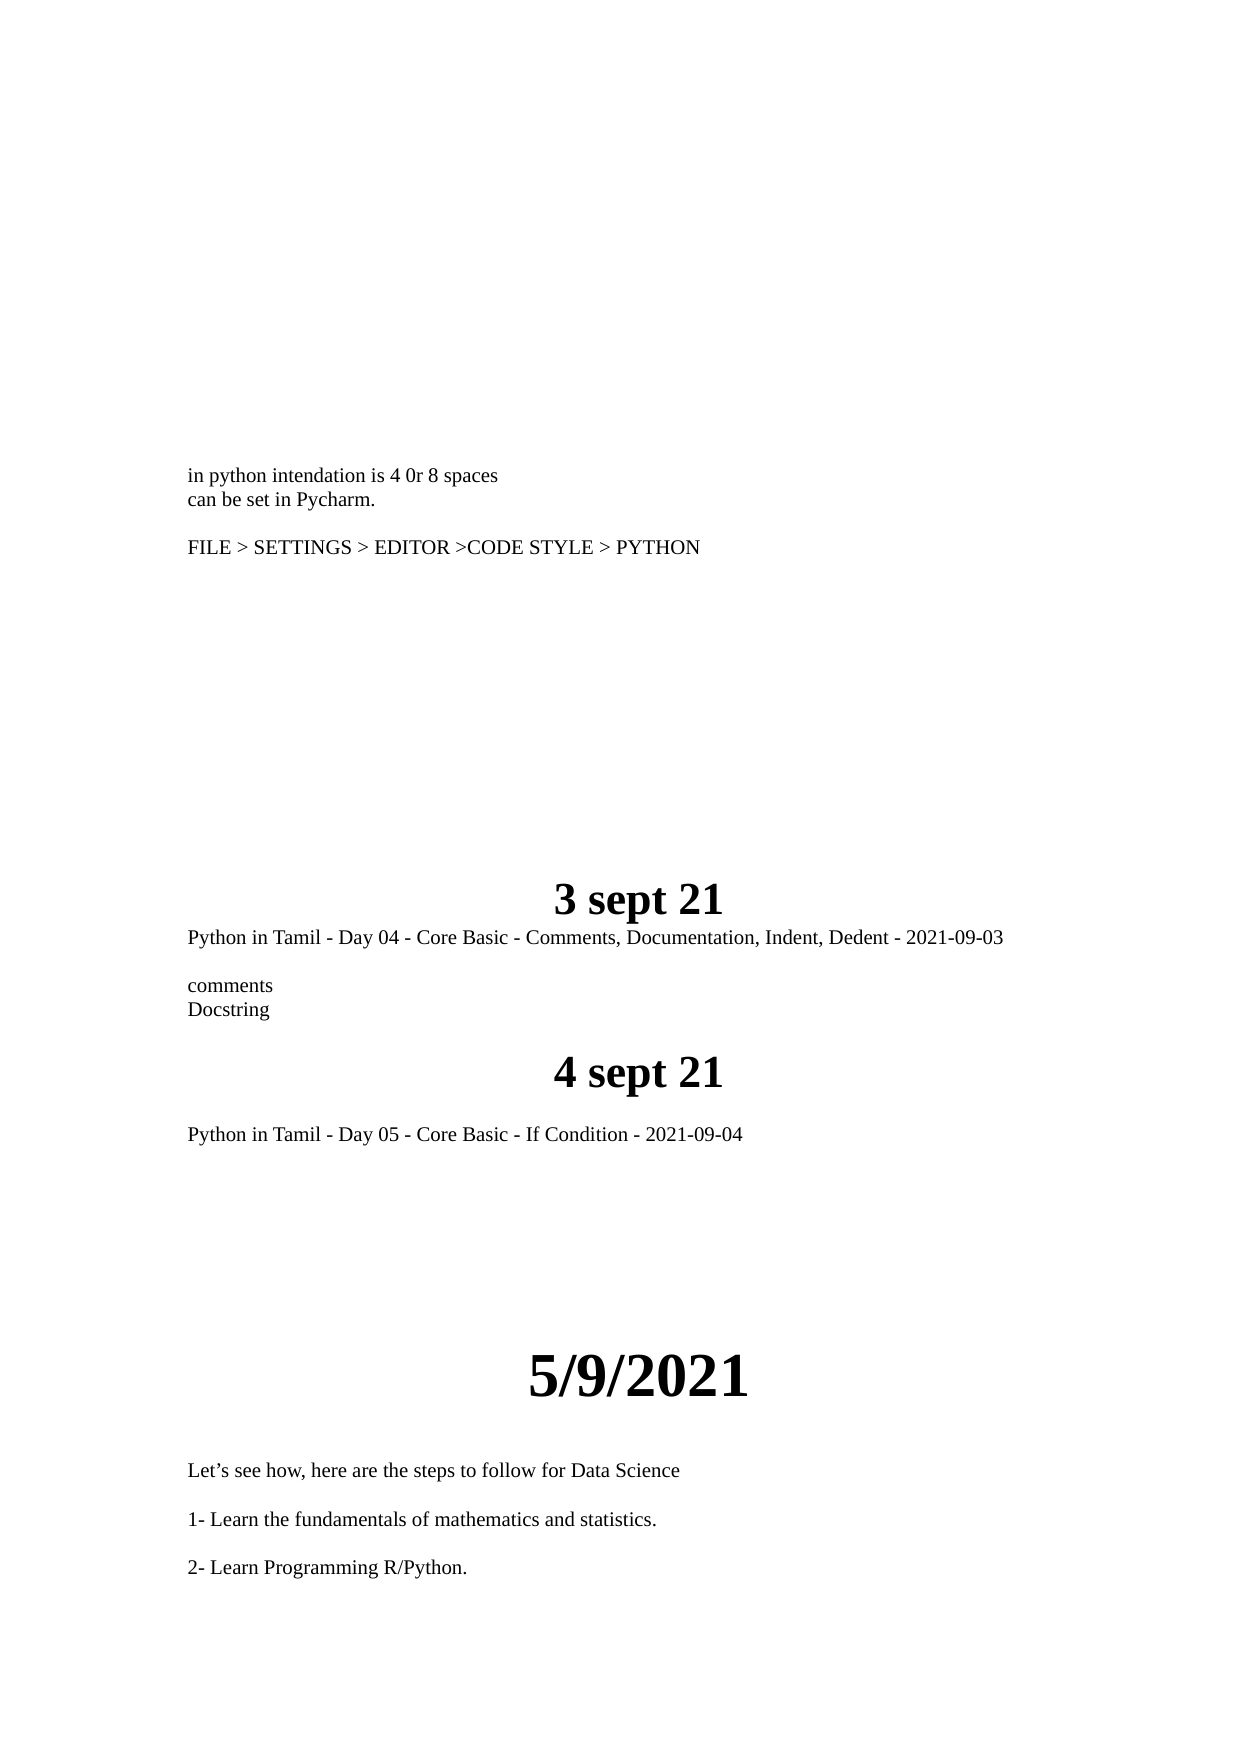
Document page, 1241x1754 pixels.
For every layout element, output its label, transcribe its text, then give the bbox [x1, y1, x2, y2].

text in python intendation is 4 0r 8 spaces [187, 463, 1090, 487]
text can be set in Pycharm. [187, 487, 1090, 511]
text 4 sept 21 [187, 1045, 1090, 1098]
text 3 sept 21 [187, 872, 1090, 924]
text Python in Tamil - Day 05 - Core Basic - If Condition - 2021-09-04 [187, 1122, 1090, 1146]
text Docstring [187, 997, 1090, 1021]
text 5/9/2021 [187, 1338, 1090, 1434]
text comments [187, 973, 1090, 997]
text 2- Learn Programming R/Python. [187, 1554, 1090, 1579]
text Let’s see how, here are the steps to follow for Data Science [187, 1458, 1090, 1482]
text Python in Tamil - Day 04 - Core Basic - Comments, Documentation, Indent, Dedent - 2021-09-03 [187, 924, 1090, 949]
text FILE > SETTINGS > EDITOR >CODE STYLE > PYTHON [187, 535, 1090, 559]
text 1- Learn the fundamentals of mathematics and statistics. [187, 1506, 1090, 1531]
